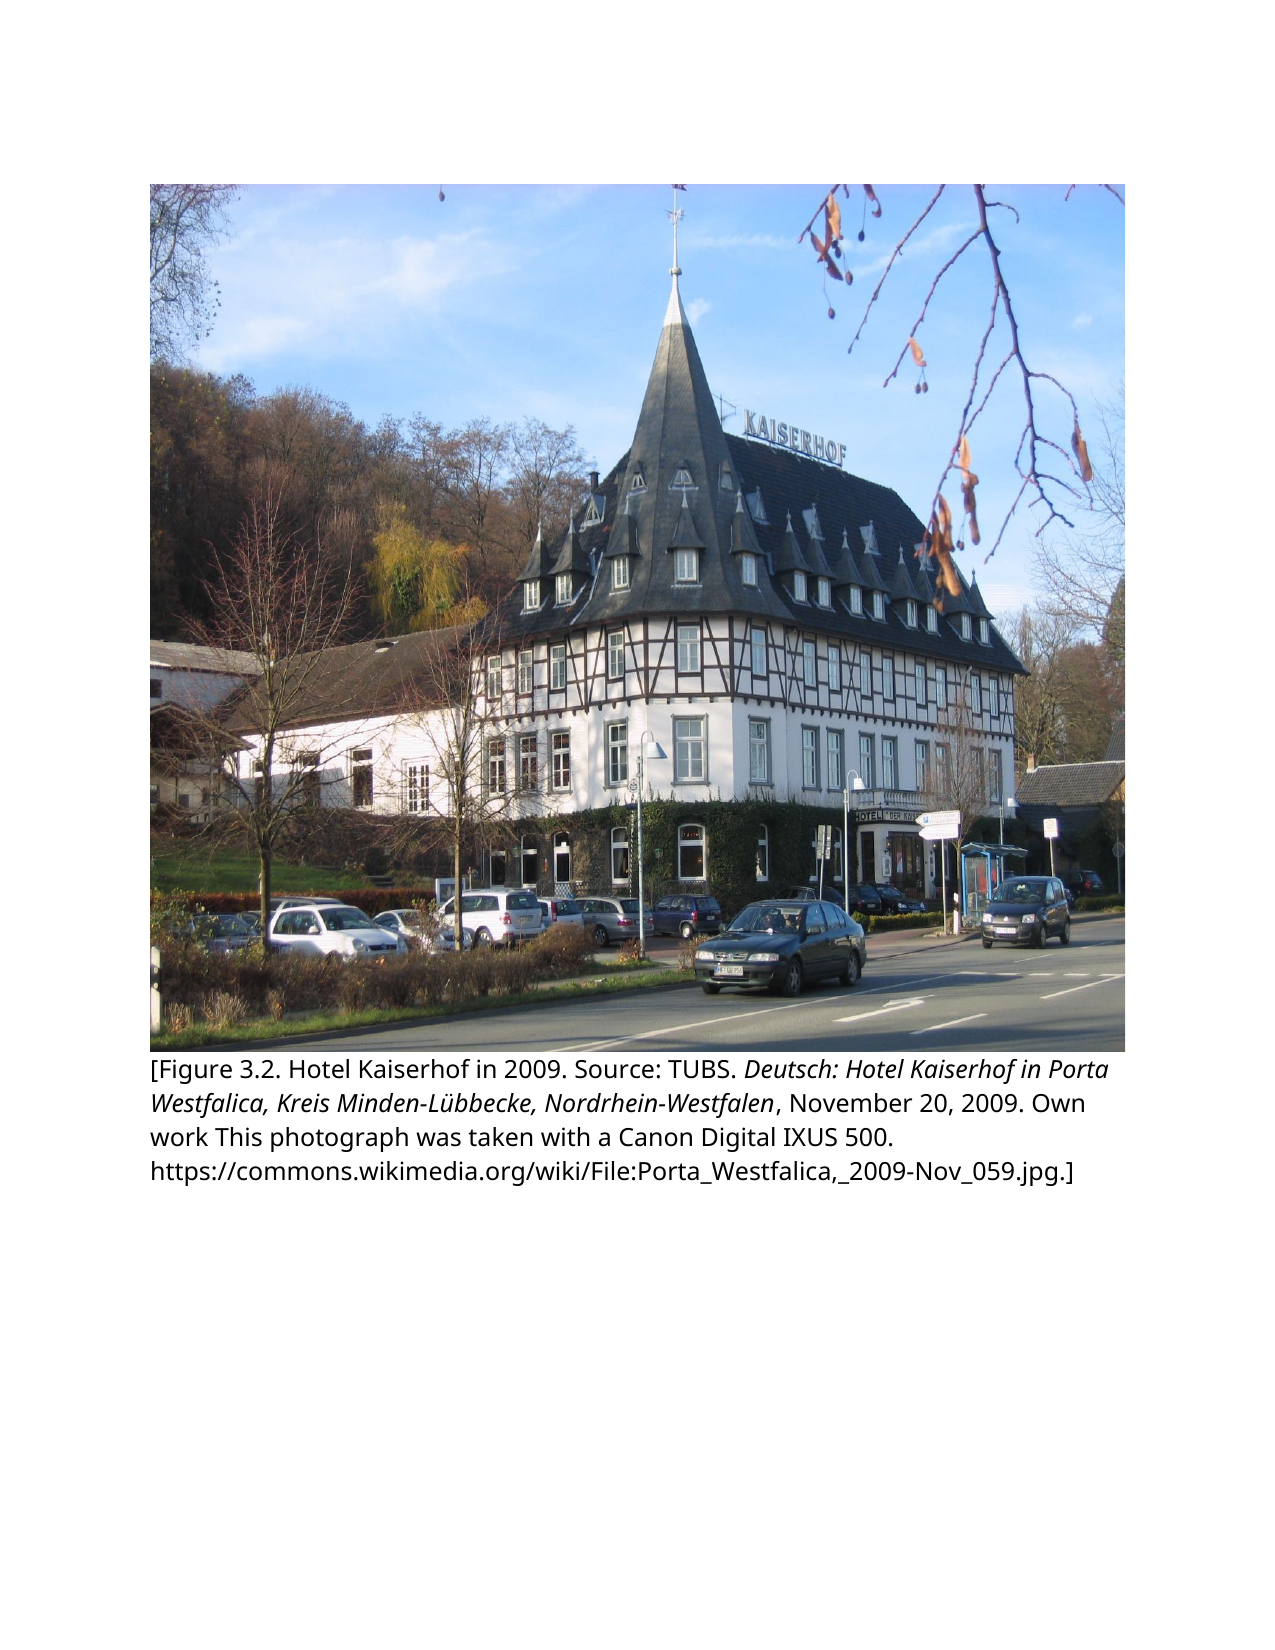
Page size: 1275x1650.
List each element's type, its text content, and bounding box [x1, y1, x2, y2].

picture [150, 184, 1125, 1052]
text [Figure 3.2. Hotel Kaiserhof in 2009. Source: TUBS. Deutsch: Hotel Kaiserhof in Porta Westfalica, Kreis Minden-Lübbecke, Nordrhein-Westfalen, November 20, 2009. Own work This photograph was taken with a Canon Digital IXUS 500. https://commons.wikimedia.org/wiki/File:Porta_Westfalica,_2009-Nov_059.jpg.] [150, 1052, 1125, 1187]
